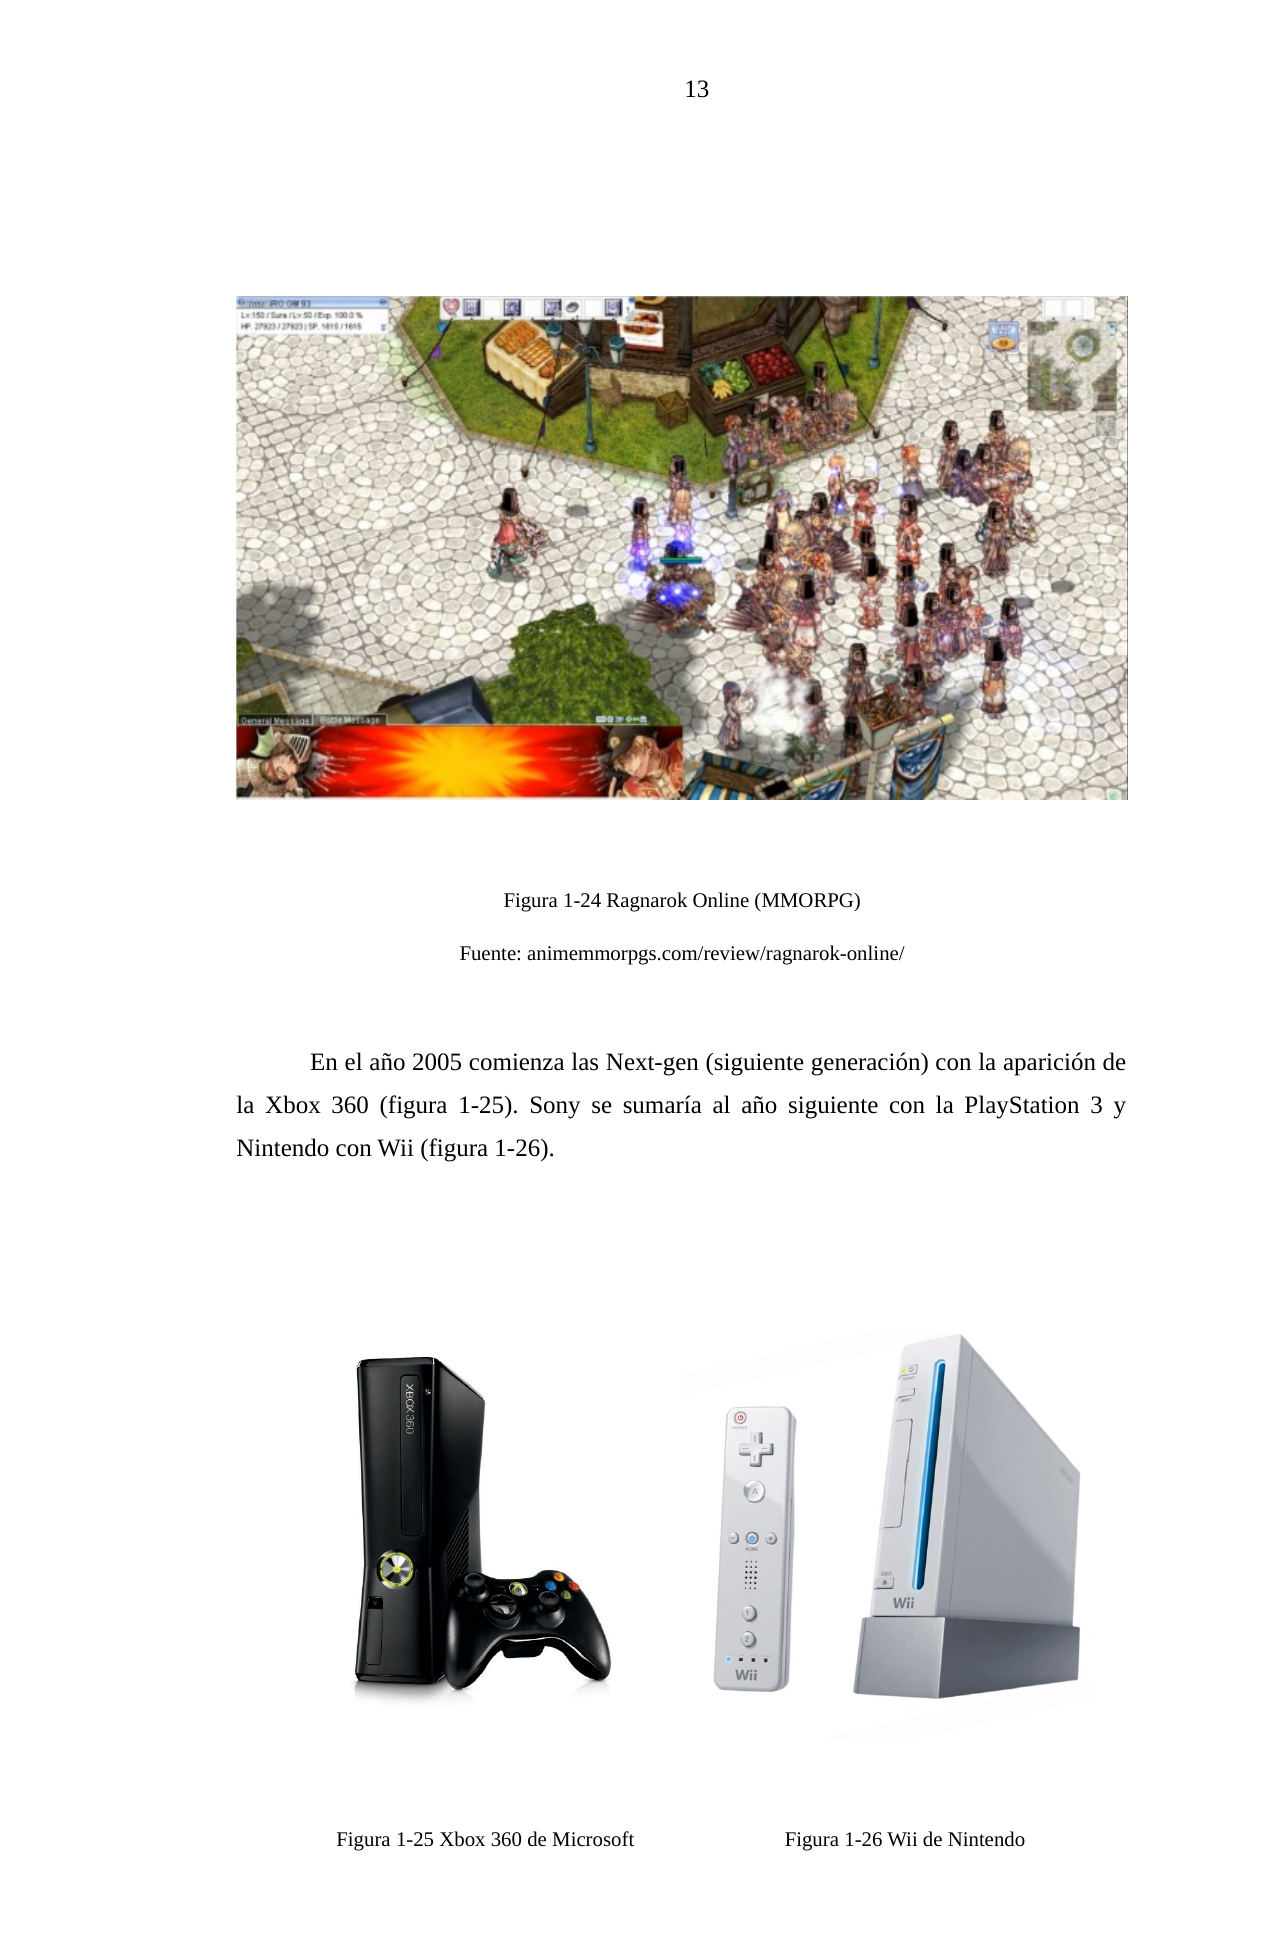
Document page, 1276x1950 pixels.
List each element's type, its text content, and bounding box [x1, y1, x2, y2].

text En el año 2005 comienza las Next-gen (siguiente generación) con la aparición de la Xbox 360 (figura 1-25). Sony se sumaría al año siguiente con la PlayStation 3 y Nintendo con Wii (figura 1-26). [236, 1047, 1128, 1162]
text Figura 1-24 Ragnarok Online (MMORPG) [236, 888, 1128, 912]
text Fuente: animemmorpgs.com/review/ragnarok-online/ [236, 941, 1128, 965]
text Figura 1-25 Xbox 360 de Microsoft Figura 1-26 Wii de Nintendo [310, 1827, 1128, 1851]
